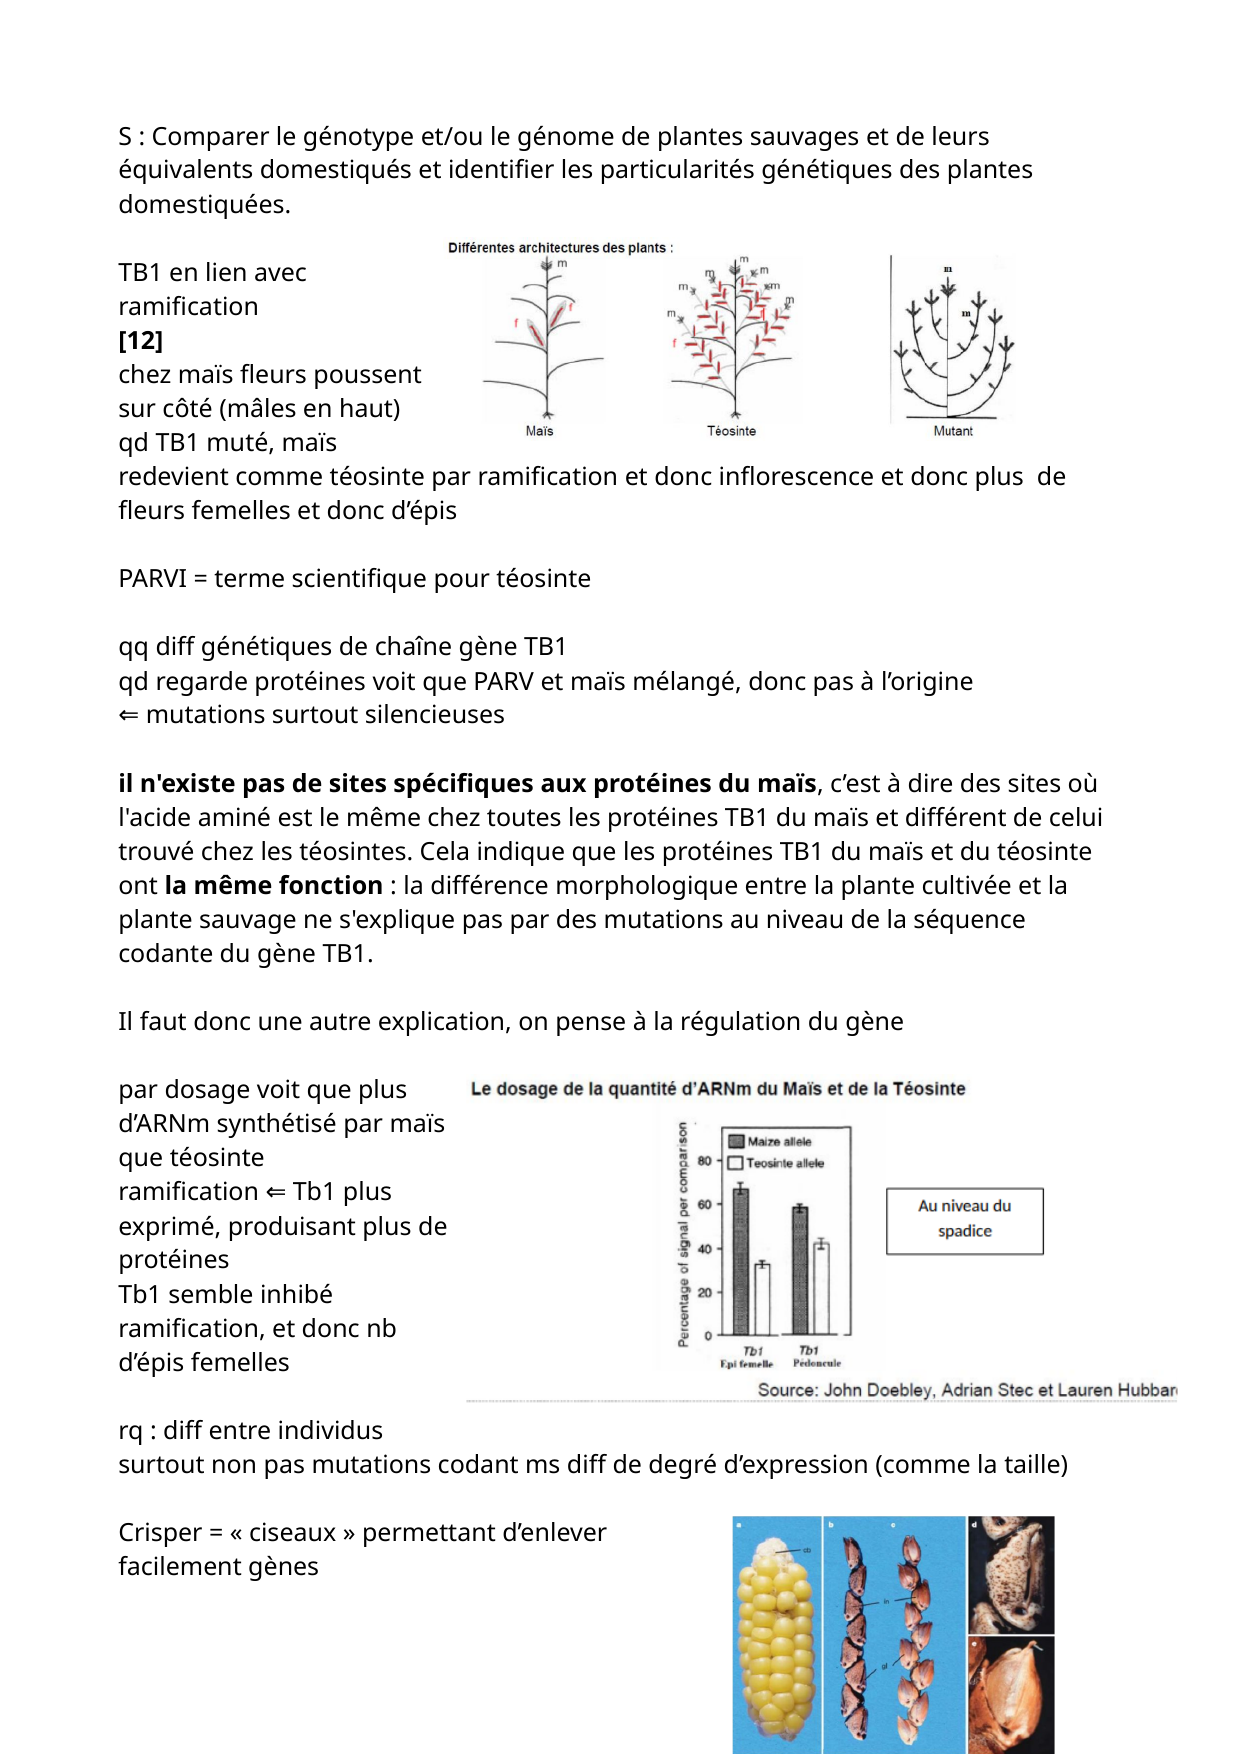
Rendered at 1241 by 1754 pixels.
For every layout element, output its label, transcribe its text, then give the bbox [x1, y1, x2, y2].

picture [732, 1516, 1055, 1754]
text qd TB1 muté, maïs redevient comme téosinte par ramification et donc inflorescence et donc plus de fleurs femelles et donc d’épis [118, 425, 1122, 527]
text ramification ⇐ Tb1 plus exprimé, produisant plus de protéines [118, 1174, 457, 1276]
list S : Comparer le génotype et/ou le génome de plantes sauvages et de leurs équivalents domestiqués et identifier les particularités génétiques des plantes domestiquées. [118, 118, 1122, 220]
text PARVI = terme scientifique pour téosinte [118, 561, 1122, 595]
text Il faut donc une autre explication, on pense à la régulation du gène [118, 1004, 1122, 1038]
text [1017, 357, 1122, 425]
text ⇐ mutations surtout silencieuses [118, 697, 1122, 731]
picture [442, 233, 1017, 441]
text il n'existe pas de sites spécifiques aux protéines du maïs, c’est à dire des sites où l'acide aminé est le même chez toutes les protéines TB1 du maïs et différent de celui trouvé chez les téosintes. Cela indique que les protéines TB1 du maïs et du téosinte ont la même fonction : la différence morphologique entre la plante cultivée et la plante sauvage ne s'explique pas par des mutations au niveau de la séquence codante du gène TB1. [118, 765, 1122, 970]
text Tb1 semble inhibé ramification, et donc nb d’épis femelles [118, 1276, 457, 1378]
text par dosage voit que plus d’ARNm synthétisé par maïs que téosinte [118, 1072, 1122, 1174]
text [12] [118, 322, 442, 357]
text rq : diff entre individus surtout non pas mutations codant ms diff de degré d’expression (comme la taille) [118, 1412, 1122, 1481]
text chez maïs fleurs poussent sur côté (mâles en haut) [118, 357, 442, 425]
picture [457, 1074, 1178, 1415]
text Crisper = « ciseaux » permettant d’enlever facilement gènes [118, 1515, 1122, 1583]
text [1017, 254, 1122, 322]
text [1017, 322, 1122, 357]
text qq diff génétiques de chaîne gène TB1 [118, 629, 1122, 663]
text qd regarde protéines voit que PARV et maïs mélangé, donc pas à l’origine [118, 663, 1122, 697]
text TB1 en lien avec ramification [118, 254, 442, 322]
